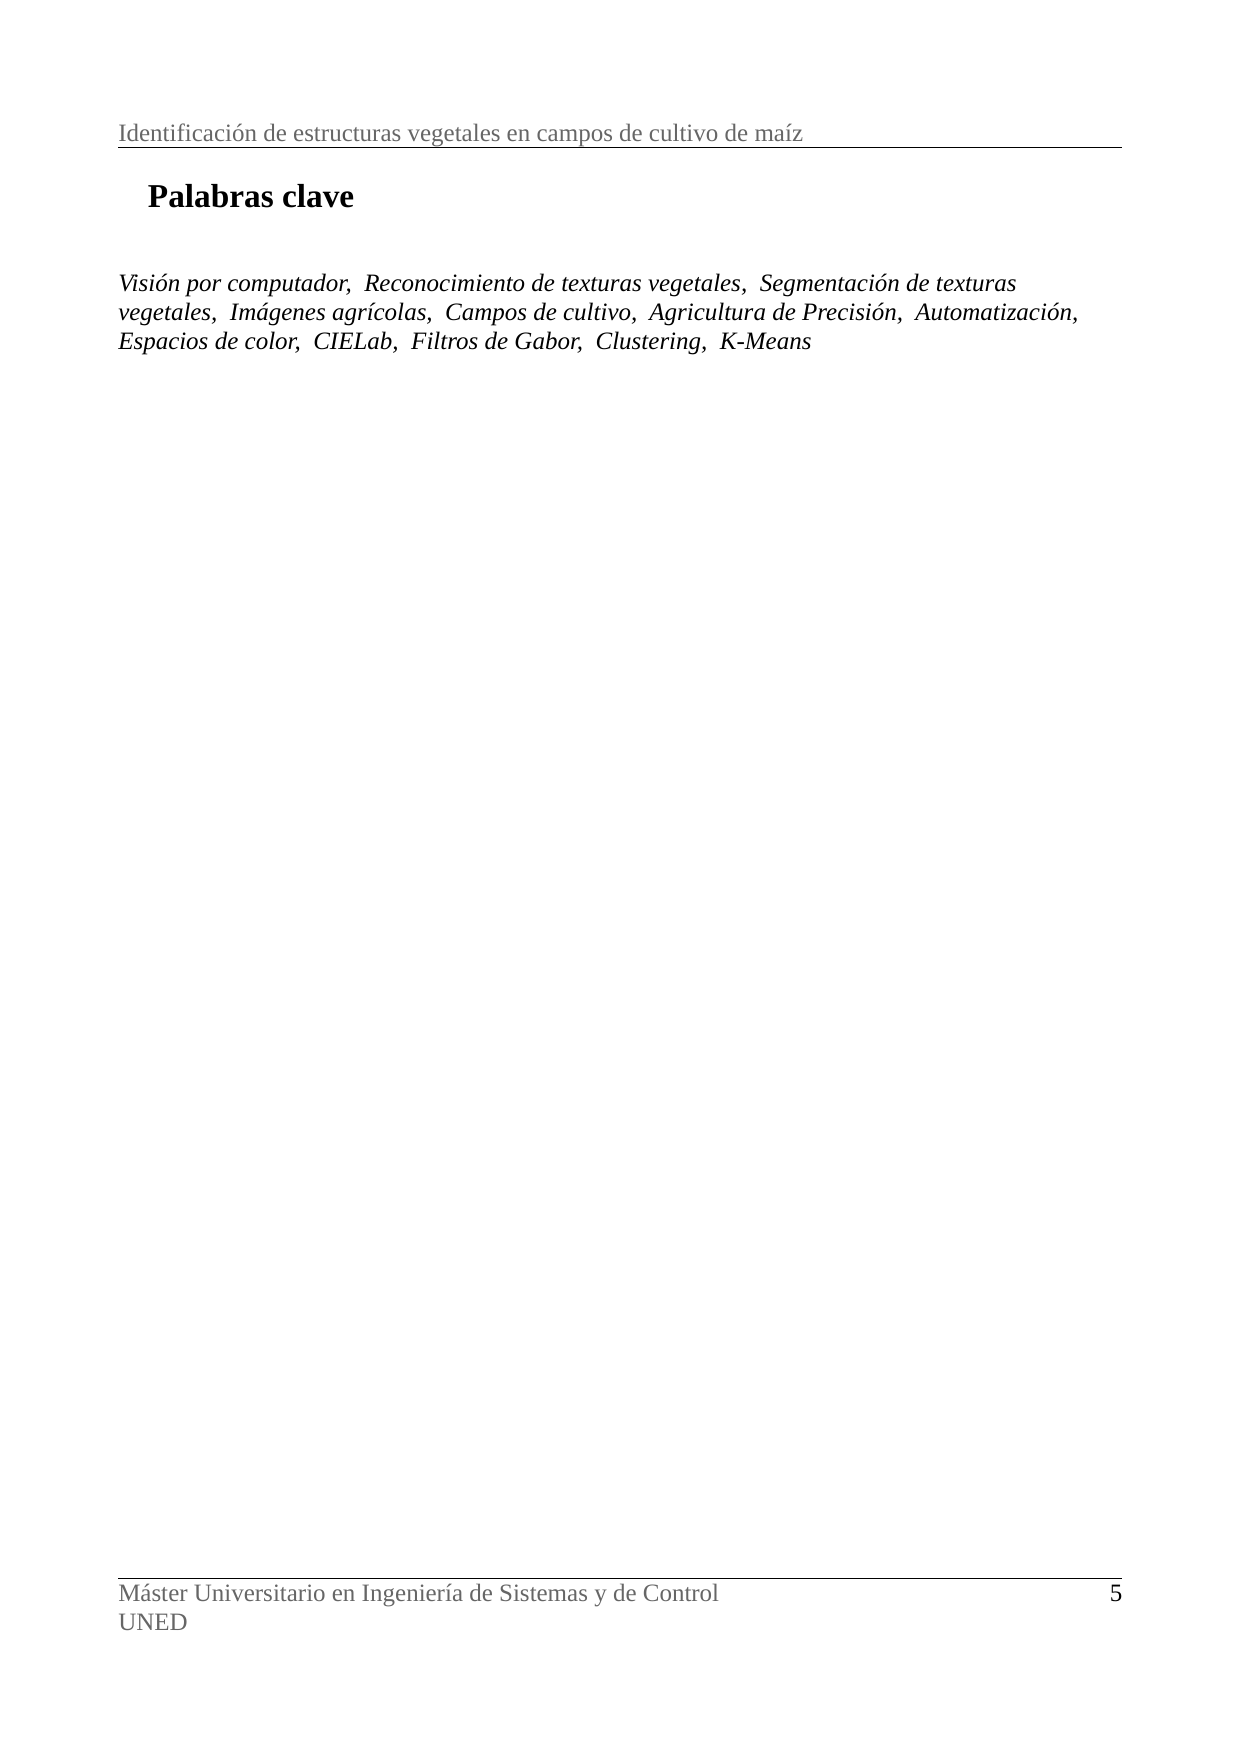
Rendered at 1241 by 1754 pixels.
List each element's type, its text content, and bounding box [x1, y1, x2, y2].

text Palabras clave [118, 176, 1122, 215]
text Visión por computador, Reconocimiento de texturas vegetales, Segmentación de texturas vegetales, Imágenes agrícolas, Campos de cultivo, Agricultura de Precisión, Automatización, Espacios de color, CIELab, Filtros de Gabor, Clustering, K-Means [118, 268, 1122, 355]
